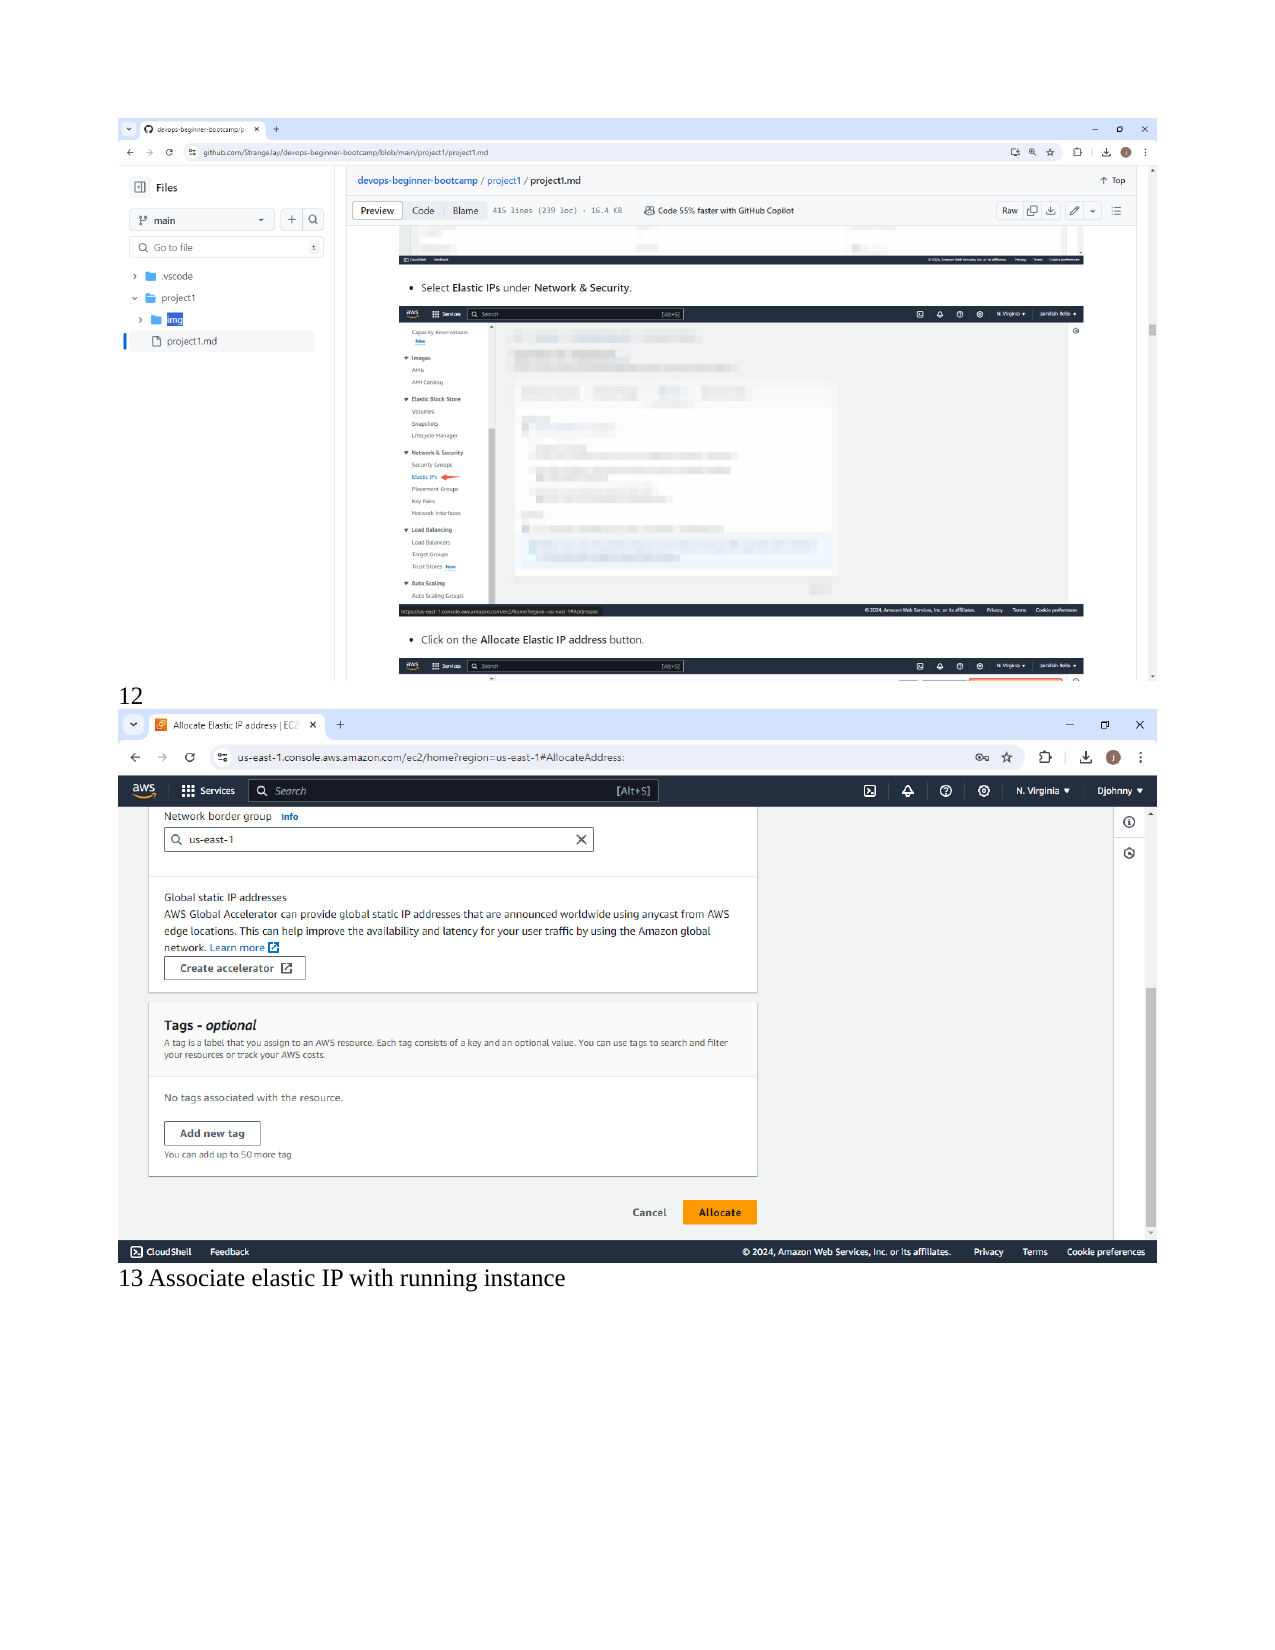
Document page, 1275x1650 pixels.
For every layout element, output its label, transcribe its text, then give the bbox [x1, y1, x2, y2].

picture [118, 118, 1157, 681]
picture [118, 709, 1157, 1263]
text 12 [118, 681, 1157, 709]
text 13 Associate elastic IP with running instance [118, 1263, 1157, 1292]
